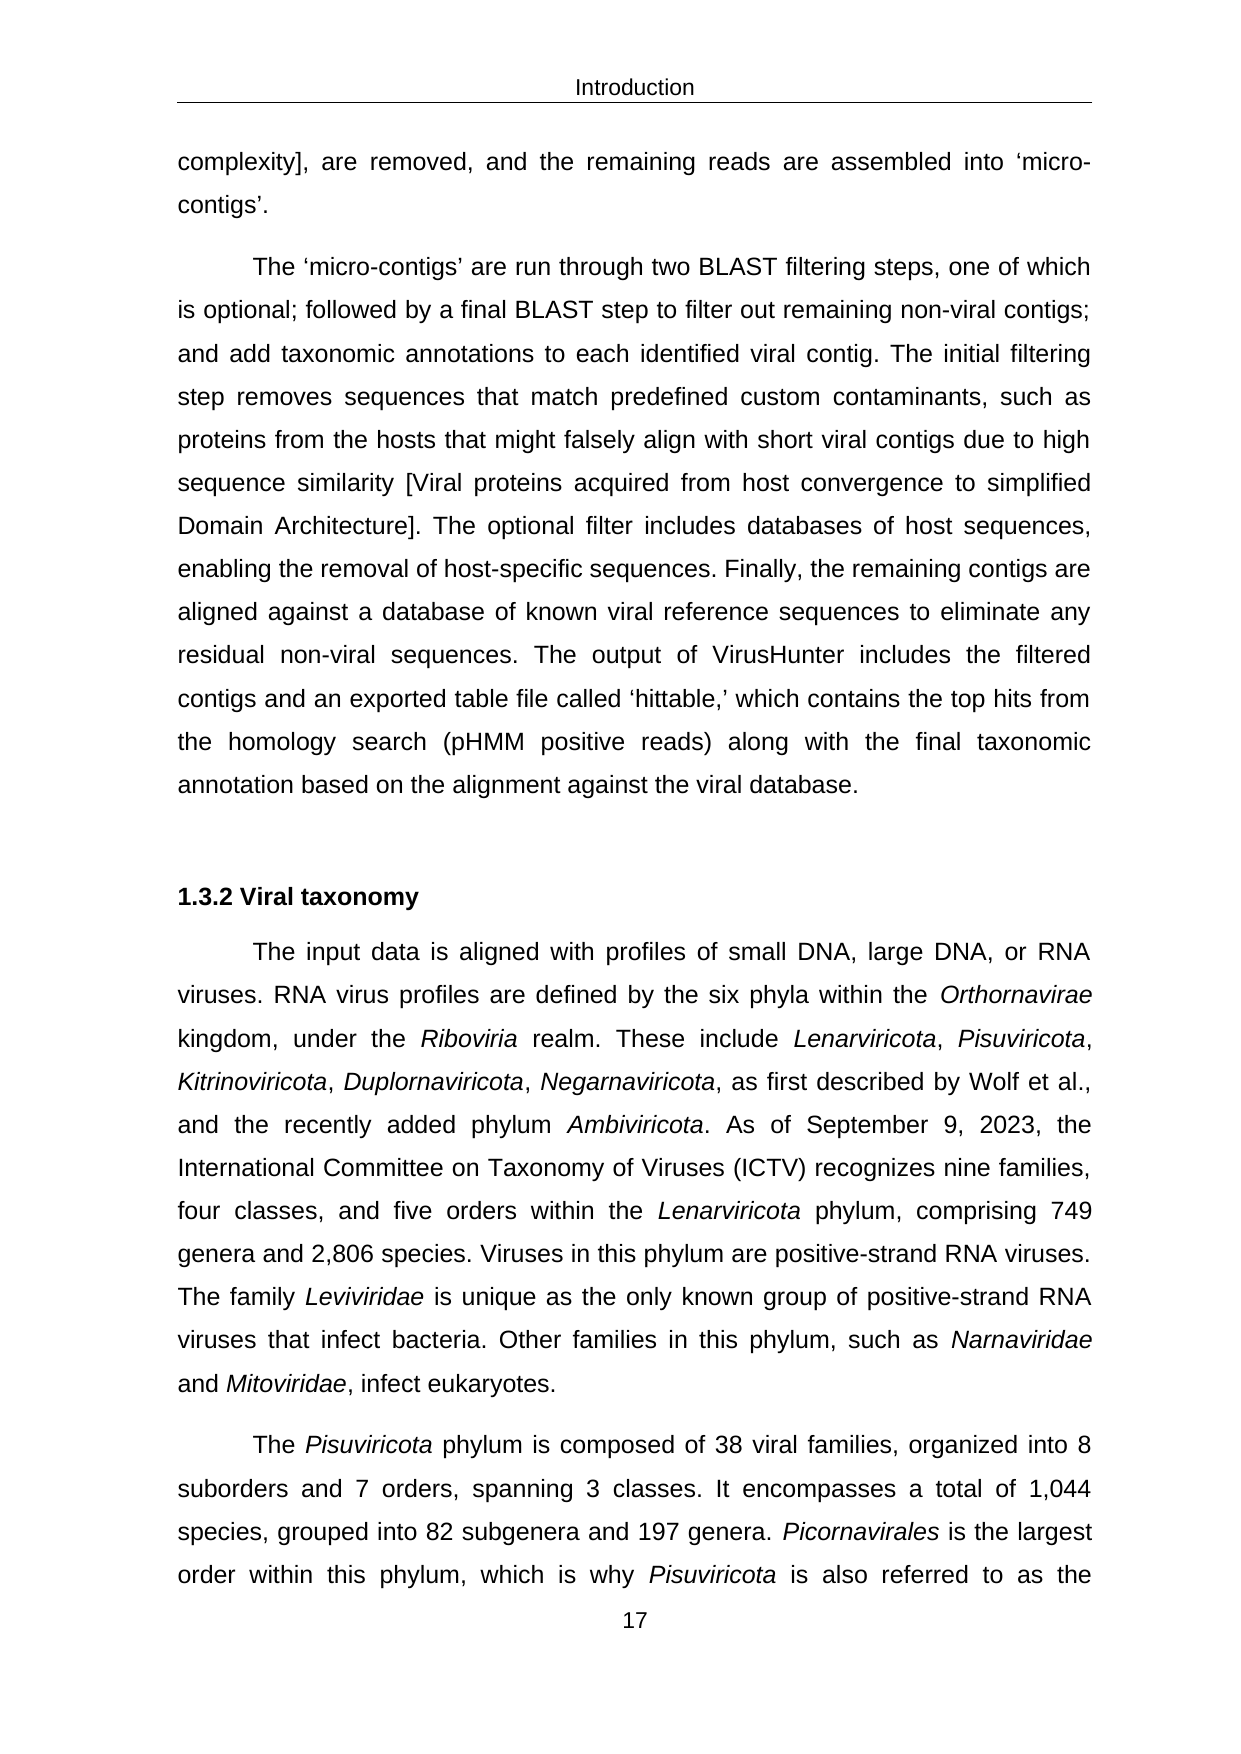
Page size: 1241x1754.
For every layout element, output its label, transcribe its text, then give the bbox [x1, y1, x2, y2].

text The input data is aligned with profiles of small DNA, large DNA, or RNA viruses. RNA virus profiles are defined by the six phyla within the Orthornavirae kingdom, under the Riboviria realm. These include Lenarviricota, Pisuviricota, Kitrinoviricota, Duplornaviricota, Negarnaviricota, as first described by Wolf et al., and the recently added phylum Ambiviricota. As of September 9, 2023, the International Committee on Taxonomy of Viruses (ICTV) recognizes nine families, four classes, and five orders within the Lenarviricota phylum, comprising 749 genera and 2,806 species. Viruses in this phylum are positive-strand RNA viruses. The family Leviviridae is unique as the only known group of positive-strand RNA viruses that infect bacteria. Other families in this phylum, such as Narnaviridae and Mitoviridae, infect eukaryotes. [177, 937, 1092, 1397]
text The Pisuviricota phylum is composed of 38 viral families, organized into 8 suborders and 7 orders, spanning 3 classes. It encompasses a total of 1,044 species, grouped into 82 subgenera and 197 genera. Picornavirales is the largest order within this phylum, which is why Pisuviricota is also referred to as the [177, 1430, 1092, 1588]
text The ‘micro-contigs’ are run through two BLAST filtering steps, one of which is optional; followed by a final BLAST step to filter out remaining non-viral contigs; and add taxonomic annotations to each identified viral contig. The initial filtering step removes sequences that match predefined custom contaminants, such as proteins from the hosts that might falsely align with short viral contigs due to high sequence similarity [Viral proteins acquired from host convergence to simplified Domain Architecture]. The optional filter includes databases of host sequences, enabling the removal of host-specific sequences. Finally, the remaining contigs are aligned against a database of known viral reference sequences to eliminate any residual non-viral sequences. The output of VirusHunter includes the filtered contigs and an exported table file called ‘hittable,’ which contains the top hits from the homology search (pHMM positive reads) along with the final taxonomic annotation based on the alignment against the viral database. [177, 252, 1092, 799]
text complexity], are removed, and the remaining reads are assembled into ‘micro-contigs’. [177, 147, 1092, 219]
subtitle 1.3.2 Viral taxonomy [177, 882, 1092, 910]
